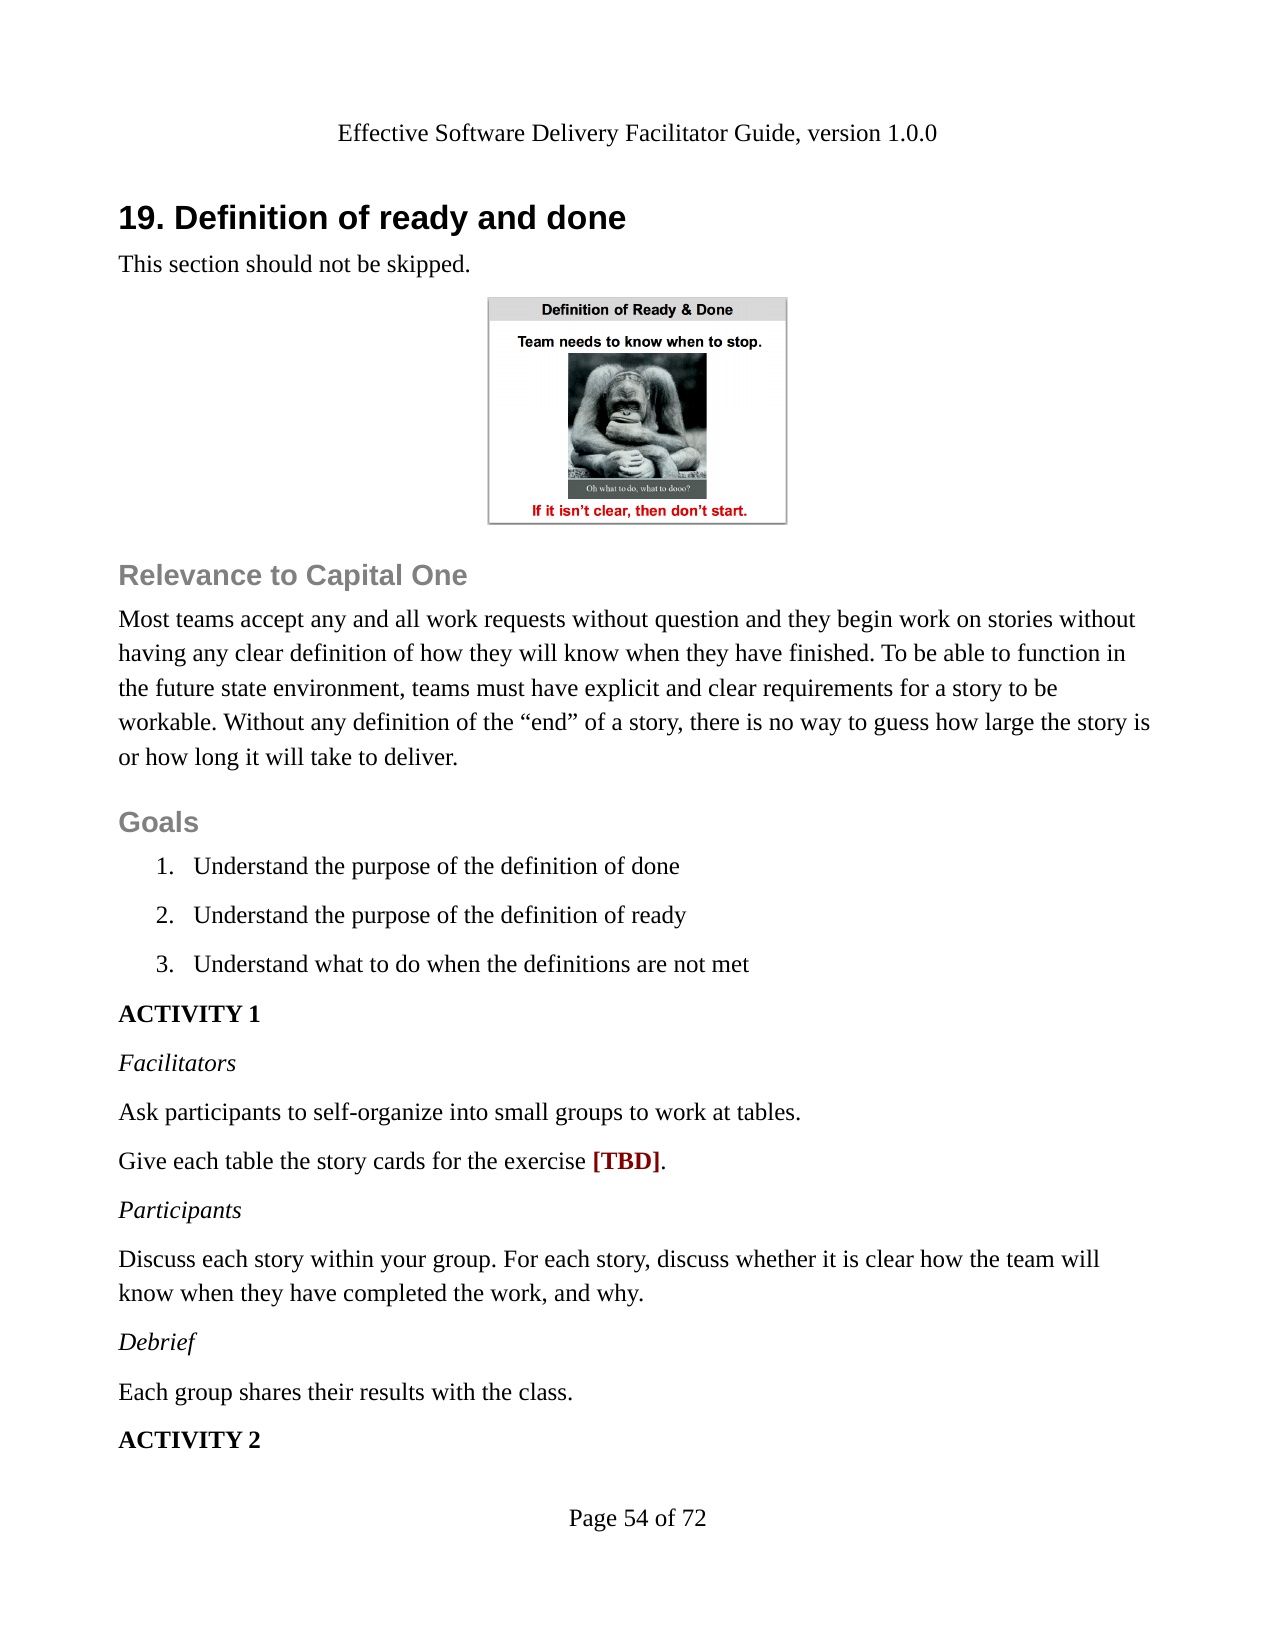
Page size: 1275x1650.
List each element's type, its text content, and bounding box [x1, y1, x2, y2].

text Give each table the story cards for the exercise [TBD]. [118, 1146, 1157, 1174]
subtitle Goals [118, 805, 1157, 839]
text Most teams accept any and all work requests without question and they begin work on stories without having any clear definition of how they will know when they have finished. To be able to function in the future state environment, teams must have explicit and clear requirements for a story to be workable. Without any definition of the “end” of a story, there is no way to guess how large the story is or how long it will take to deliver. [118, 604, 1157, 771]
text Debrief [118, 1327, 1157, 1356]
subtitle 19. Definition of ready and done [118, 198, 1157, 236]
text Participants [118, 1195, 1157, 1224]
list Understand the purpose of the definition of ready [156, 901, 1157, 929]
text ACTIVITY 1 [118, 999, 1157, 1027]
subtitle Relevance to Capital One [118, 558, 1157, 591]
text Discuss each story within your group. For each story, discuss whether it is clear how the team will know when they have completed the work, and why. [118, 1244, 1157, 1307]
picture [487, 297, 788, 525]
text Facilitators [118, 1048, 1157, 1076]
list Understand what to do when the definitions are not met [156, 949, 1157, 978]
text ACTIVITY 2 [118, 1426, 1157, 1454]
list Understand the purpose of the definition of done [156, 851, 1157, 880]
text This section should not be skipped. [118, 249, 1157, 278]
text Ask participants to self-organize into small groups to work at tables. [118, 1097, 1157, 1126]
text Each group shares their results with the class. [118, 1377, 1157, 1405]
